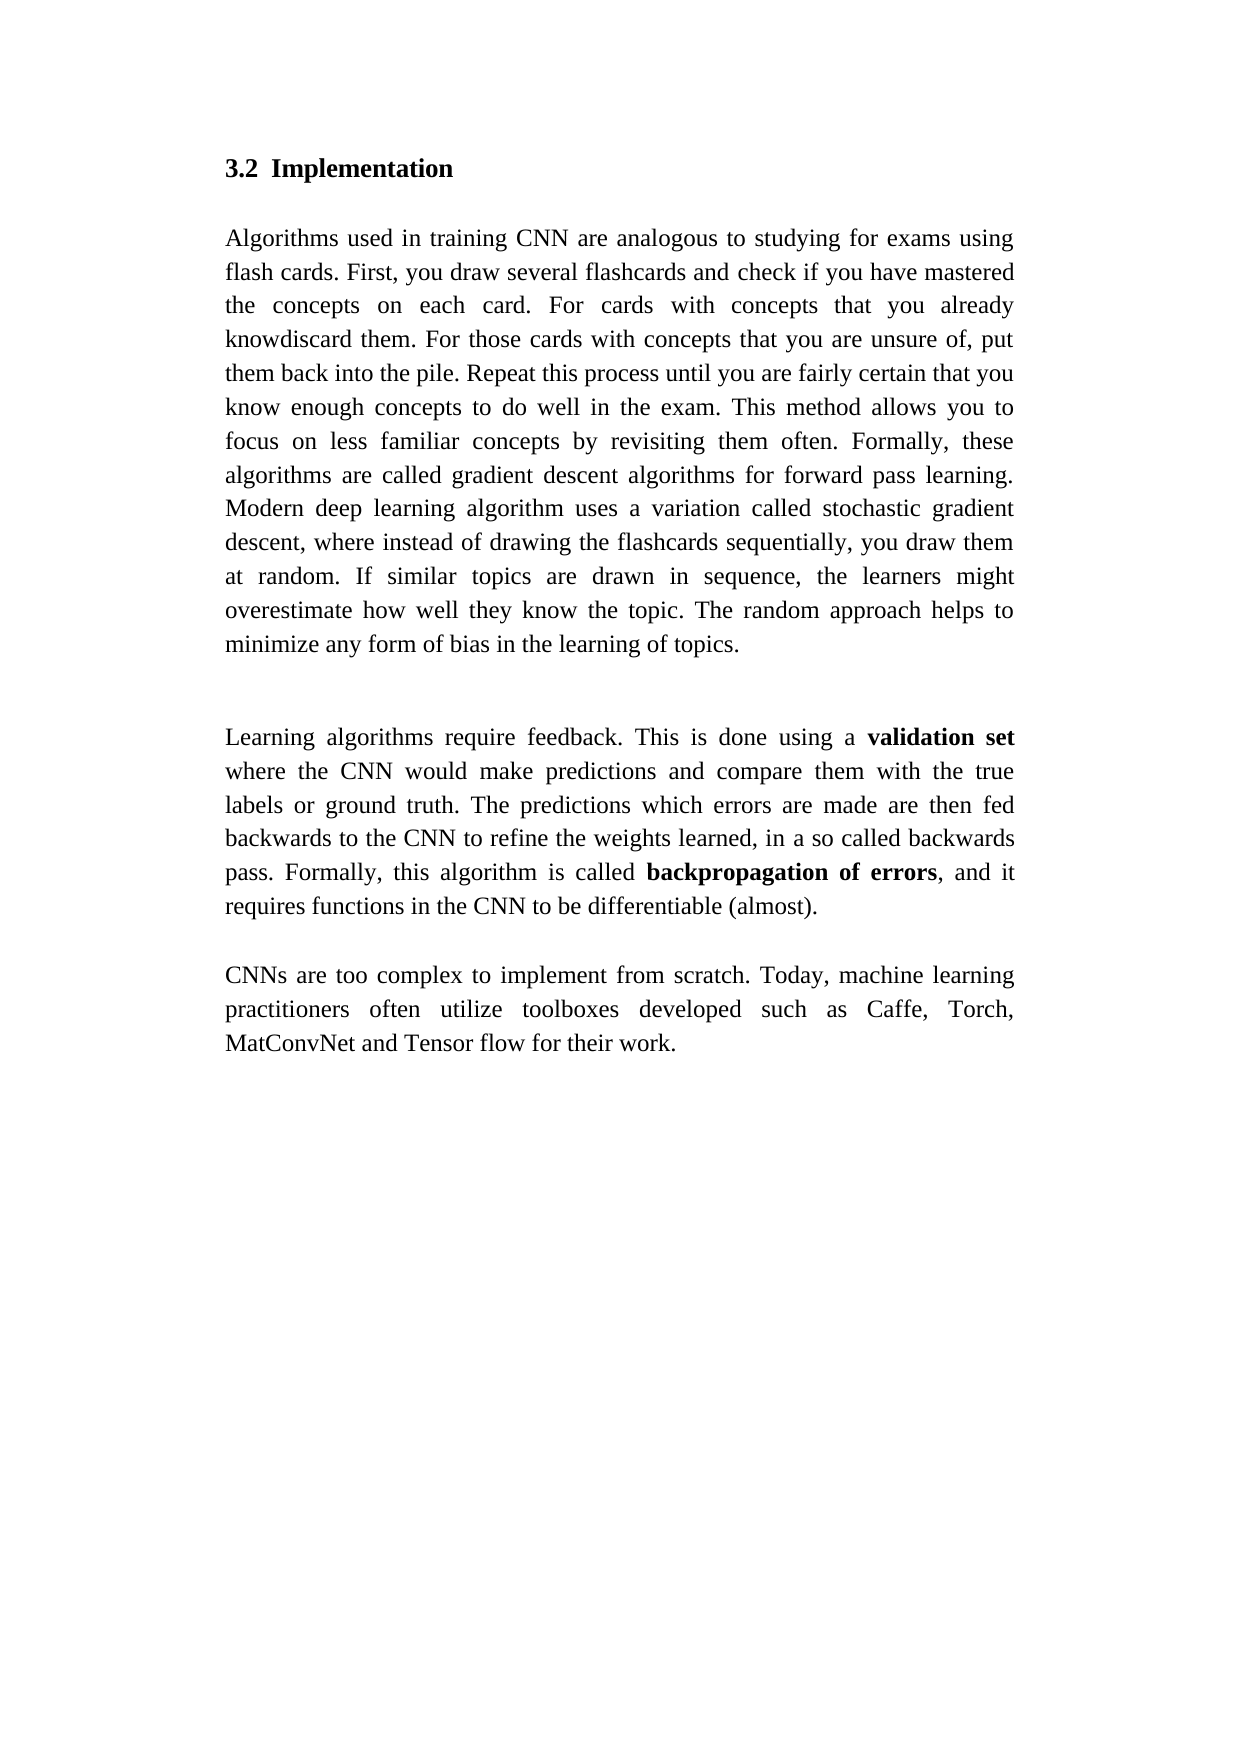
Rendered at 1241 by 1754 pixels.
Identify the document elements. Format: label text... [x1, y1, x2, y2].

text Algorithms used in training CNN are analogous to studying for exams using flash cards. First, you draw several flashcards and check if you have mastered the concepts on each card. For cards with concepts that you already knowdiscard them. For those cards with concepts that you are unsure of, put them back into the pile. Repeat this process until you are fairly certain that you know enough concepts to do well in the exam. This method allows you to focus on less familiar concepts by revisiting them often. Formally, these algorithms are called gradient descent algorithms for forward pass learning. Modern deep learning algorithm uses a variation called stochastic gradient descent, where instead of drawing the flashcards sequentially, you draw them at random. If similar topics are drawn in sequence, the learners might over­estimate how well they know the topic. The random approach helps to minimize any form of bias in the learning of topics. [225, 223, 1015, 658]
text CNNs are too complex to implement from scratch. Today, machine learning practitioners often utilize toolboxes developed such as Caffe, Torch, MatConvNet and Tensor flow for their work. [225, 960, 1015, 1057]
subtitle 3.2 Implementation [225, 152, 1065, 183]
text Learning algorithms require feedback. This is done using a validation set where the CNN would make predictions and compare them with the true labels or ground truth. The predictions which errors are made are then fed backwards to the CNN to refine the weights learned, in a so called backwards pass. Formally, this algorithm is called backpropagation of errors, and it requires functions in the CNN to be differentiable (almost). [225, 722, 1015, 920]
